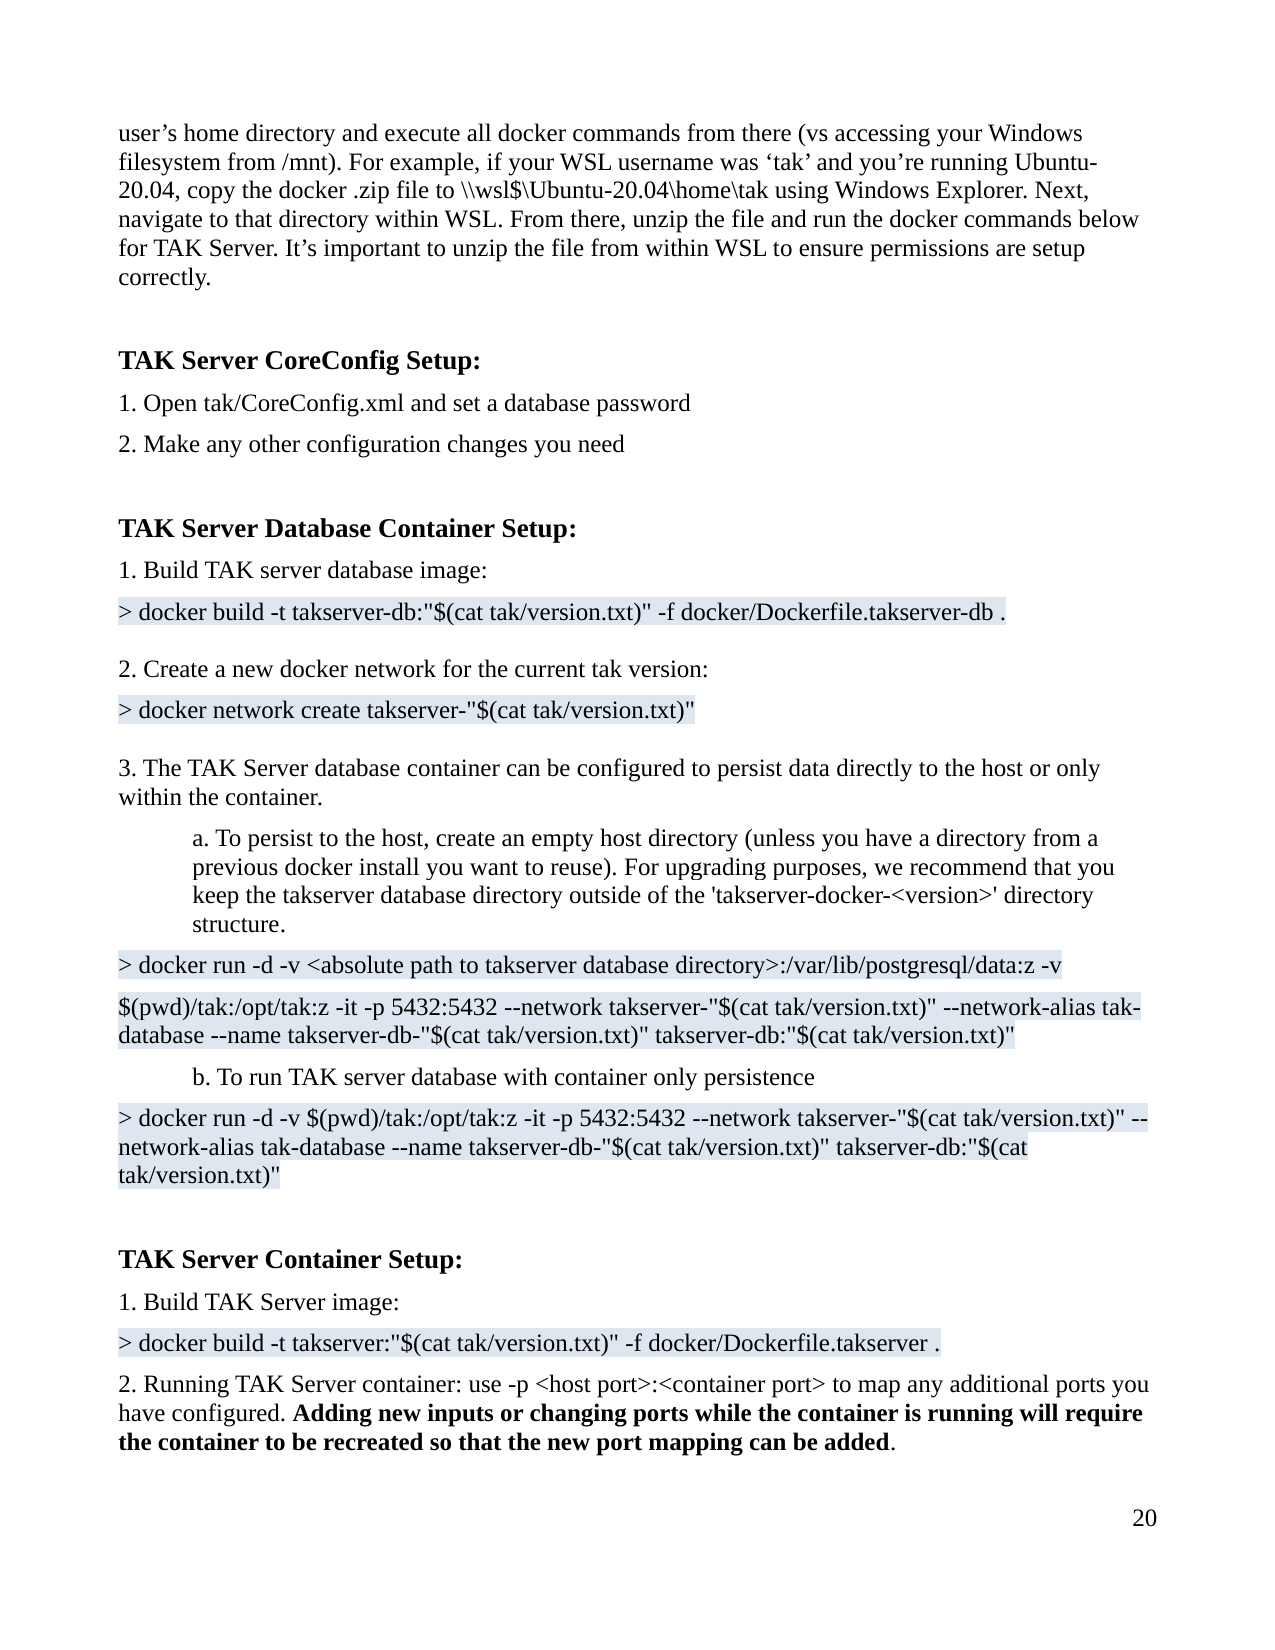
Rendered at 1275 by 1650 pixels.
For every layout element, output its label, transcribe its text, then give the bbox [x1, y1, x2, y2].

text > docker run -d -v <absolute path to takserver database directory>:/var/lib/postgresql/data:z -v [118, 950, 1157, 979]
text > docker build -t takserver:"$(cat tak/version.txt)" -f docker/Dockerfile.takserver . [118, 1328, 1157, 1357]
text 1. Open tak/CoreConfig.xml and set a database password [118, 388, 1157, 417]
text 2. Running TAK Server container: use -p <host port>:<container port> to map any additional ports you have configured. Adding new inputs or changing ports while the container is running will require the container to be recreated so that the new port mapping can be added. [118, 1369, 1157, 1455]
text 2. Create a new docker network for the current tak version: [118, 654, 1157, 683]
text > docker network create takserver-"$(cat tak/version.txt)" [118, 695, 1157, 724]
text > docker build -t takserver-db:"$(cat tak/version.txt)" -f docker/Dockerfile.takserver-db . [118, 597, 1157, 625]
text > docker run -d -v $(pwd)/tak:/opt/tak:z -it -p 5432:5432 --network takserver-"$(cat tak/version.txt)" --network-alias tak-database --name takserver-db-"$(cat tak/version.txt)" takserver-db:"$(cat tak/version.txt)" [118, 1103, 1157, 1189]
text 1. Build TAK server database image: [118, 555, 1157, 584]
text TAK Server Database Container Setup: [118, 512, 1157, 543]
text a. To persist to the host, create an empty host directory (unless you have a directory from a previous docker install you want to reuse). For upgrading purposes, we recommend that you keep the takserver database directory outside of the 'takserver-docker-<version>' directory structure. [118, 823, 1157, 938]
text 2. Make any other configuration changes you need [118, 429, 1157, 458]
text user’s home directory and execute all docker commands from there (vs accessing your Windows filesystem from /mnt). For example, if your WSL username was ‘tak’ and you’re running Ubuntu-20.04, copy the docker .zip file to \\wsl$\Ubuntu-20.04\home\tak using Windows Explorer. Next, navigate to that directory within WSL. From there, unzip the file and run the docker commands below for TAK Server. It’s important to unzip the file from within WSL to ensure permissions are setup correctly. [118, 118, 1157, 291]
text b. To run TAK server database with container only persistence [118, 1062, 1157, 1090]
text 3. The TAK Server database container can be configured to persist data directly to the host or only within the container. [118, 753, 1157, 810]
text $(pwd)/tak:/opt/tak:z -it -p 5432:5432 --network takserver-"$(cat tak/version.txt)" --network-alias tak-database --name takserver-db-"$(cat tak/version.txt)" takserver-db:"$(cat tak/version.txt)" [118, 992, 1157, 1049]
text 1. Build TAK Server image: [118, 1287, 1157, 1315]
text TAK Server CoreConfig Setup: [118, 344, 1157, 376]
text TAK Server Container Setup: [118, 1243, 1157, 1274]
